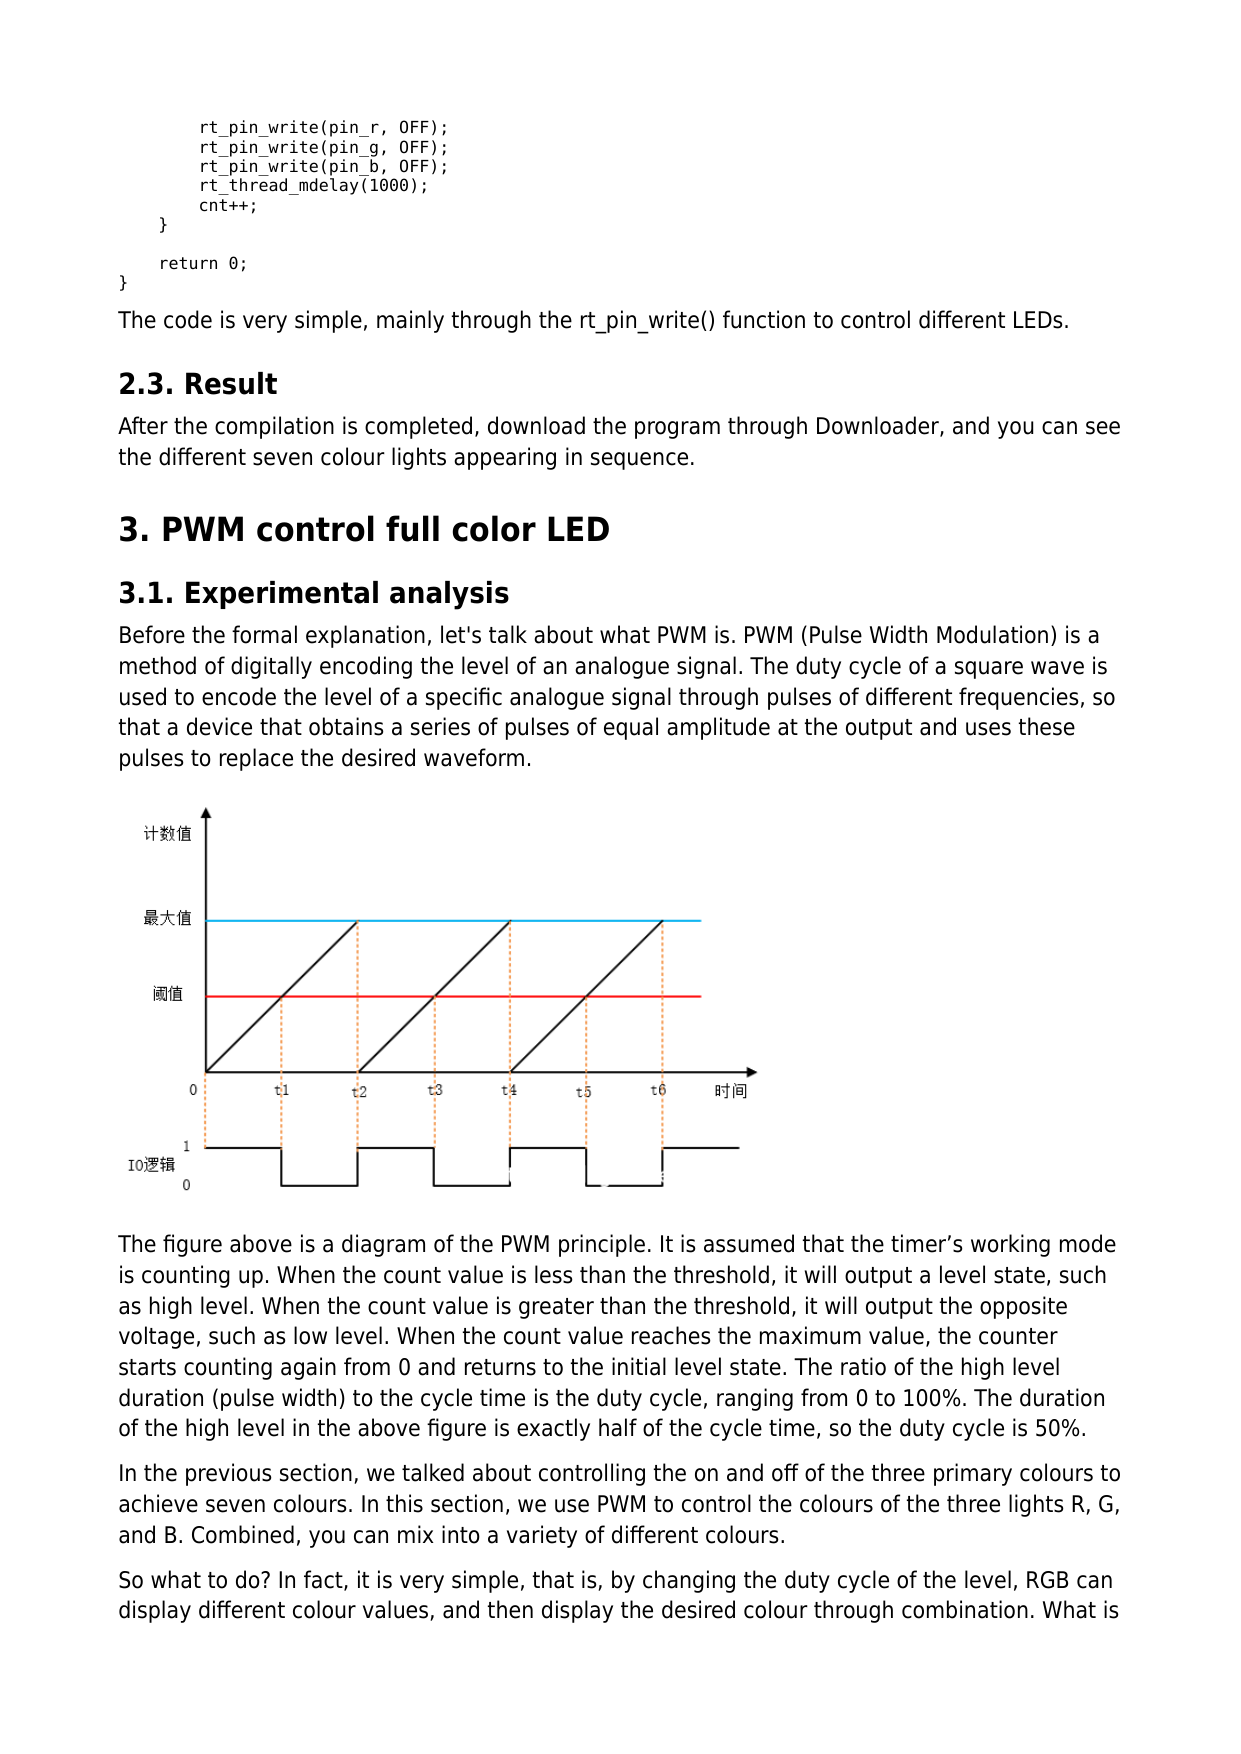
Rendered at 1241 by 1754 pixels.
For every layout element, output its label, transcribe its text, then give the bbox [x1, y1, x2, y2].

picture [118, 790, 768, 1214]
text The code is very simple, mainly through the rt_pin_write() function to control different LEDs. [118, 307, 1122, 334]
text The figure above is a diagram of the PWM principle. It is assumed that the timer’s working mode is counting up. When the count value is less than the threshold, it will output a level state, such as high level. When the count value is greater than the threshold, it will output the opposite voltage, such as low level. When the count value reaches the maximum value, the counter starts counting again from 0 and returns to the initial level state. The ratio of the high level duration (pulse width) to the cycle time is the duty cycle, ranging from 0 to 100%. The duration of the high level in the above figure is exactly half of the cycle time, so the duty cycle is 50%. [118, 1232, 1122, 1442]
text cnt++; [118, 196, 1122, 215]
text rt_pin_write(pin_r, OFF); [118, 118, 1122, 137]
text So what to do? In fact, it is very simple, that is, by changing the duty cycle of the level, RGB can display different colour values, and then display the desired colour through combination. What is [118, 1567, 1122, 1624]
text } [118, 273, 1122, 292]
subtitle 2.3. Result [118, 367, 1122, 401]
text rt_thread_mdelay(1000); [118, 176, 1122, 196]
text } [118, 215, 1122, 234]
text return 0; [118, 254, 1122, 273]
subtitle 3.1. Experimental analysis [118, 576, 1122, 610]
subtitle 3. PWM control full color LED [118, 510, 1122, 549]
text After the compilation is completed, download the program through Downloader, and you can see the different seven colour lights appearing in sequence. [118, 413, 1122, 471]
text In the previous section, we talked about controlling the on and off of the three primary colours to achieve seven colours. In this section, we use PWM to control the colours of the three lights R, G, and B. Combined, you can mix into a variety of different colours. [118, 1461, 1122, 1548]
text Before the formal explanation, let's talk about what PWM is. PWM (Pulse Width Modulation) is a method of digitally encoding the level of an analogue signal. The duty cycle of a square wave is used to encode the level of a specific analogue signal through pulses of different frequencies, so that a device that obtains a series of pulses of equal amplitude at the output and uses these pulses to replace the desired waveform. [118, 623, 1122, 772]
text rt_pin_write(pin_b, OFF); [118, 157, 1122, 176]
text rt_pin_write(pin_g, OFF); [118, 137, 1122, 157]
